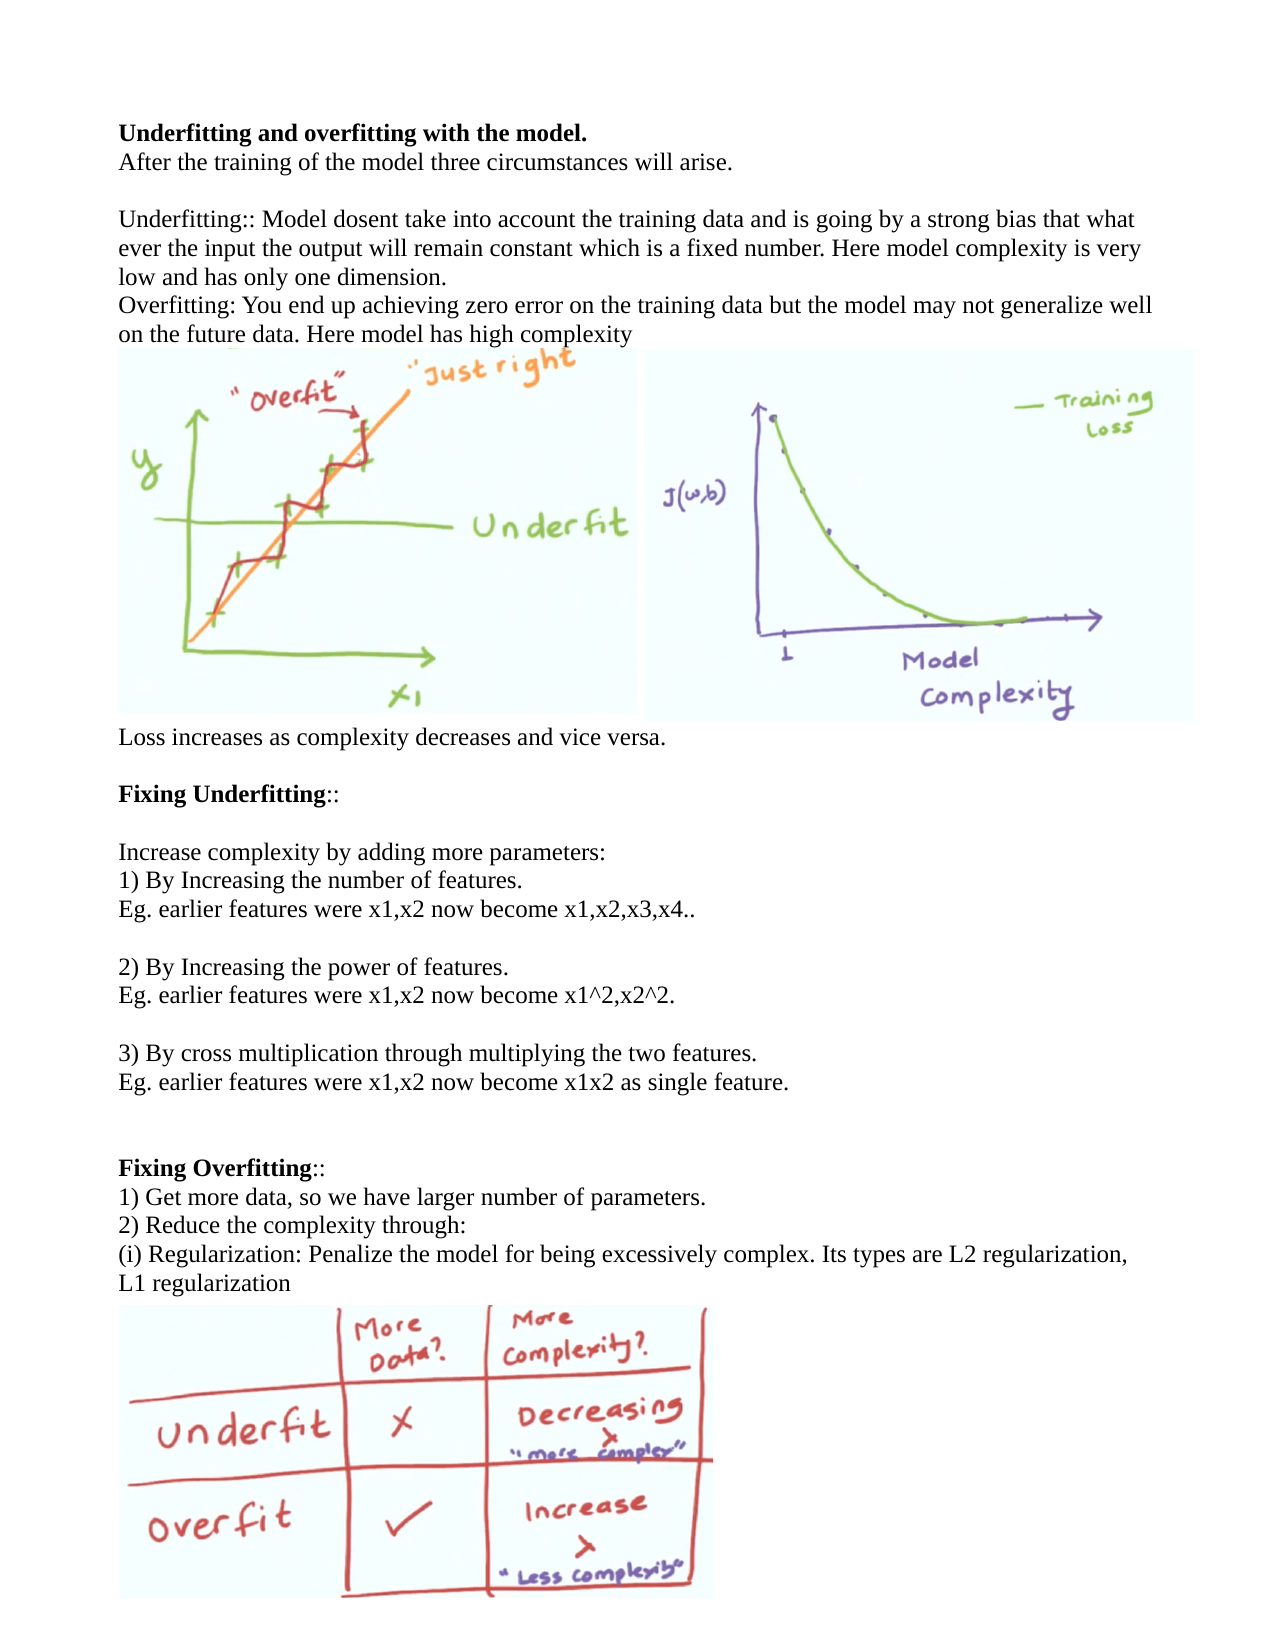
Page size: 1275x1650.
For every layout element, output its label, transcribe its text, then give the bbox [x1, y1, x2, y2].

text Eg. earlier features were x1,x2 now become x1^2,x2^2. [118, 981, 1157, 1009]
text Overfitting: You end up achieving zero error on the training data but the model may not generalize well on the future data. Here model has high complexity [118, 291, 1157, 348]
text 2) By Increasing the power of features. [118, 952, 1157, 981]
text Eg. earlier features were x1,x2 now become x1,x2,x3,x4.. [118, 894, 1157, 923]
text Increase complexity by adding more parameters: [118, 837, 1157, 866]
text (i) Regularization: Penalize the model for being excessively complex. Its types are L2 regularization, L1 regularization [118, 1239, 1157, 1297]
picture [118, 348, 638, 713]
text 3) By cross multiplication through multiplying the two features. [118, 1038, 1157, 1067]
text Underfitting and overfitting with the model. [118, 118, 1157, 147]
text Underfitting:: Model dosent take into account the training data and is going by a strong bias that what ever the input the output will remain constant which is a fixed number. Here model complexity is very low and has only one dimension. [118, 204, 1157, 291]
text Fixing Underfitting:: [118, 779, 1157, 808]
text Loss increases as complexity decreases and vice versa. [118, 722, 1157, 751]
text 2) Reduce the complexity through: [118, 1211, 1157, 1239]
text Eg. earlier features were x1,x2 now become x1x2 as single feature. [118, 1067, 1157, 1096]
text 1) Get more data, so we have larger number of parameters. [118, 1182, 1157, 1211]
picture [644, 350, 1194, 721]
picture [119, 1305, 714, 1598]
text 1) By Increasing the number of features. [118, 866, 1157, 894]
text Fixing Overfitting:: [118, 1153, 1157, 1182]
text After the training of the model three circumstances will arise. [118, 147, 1157, 176]
